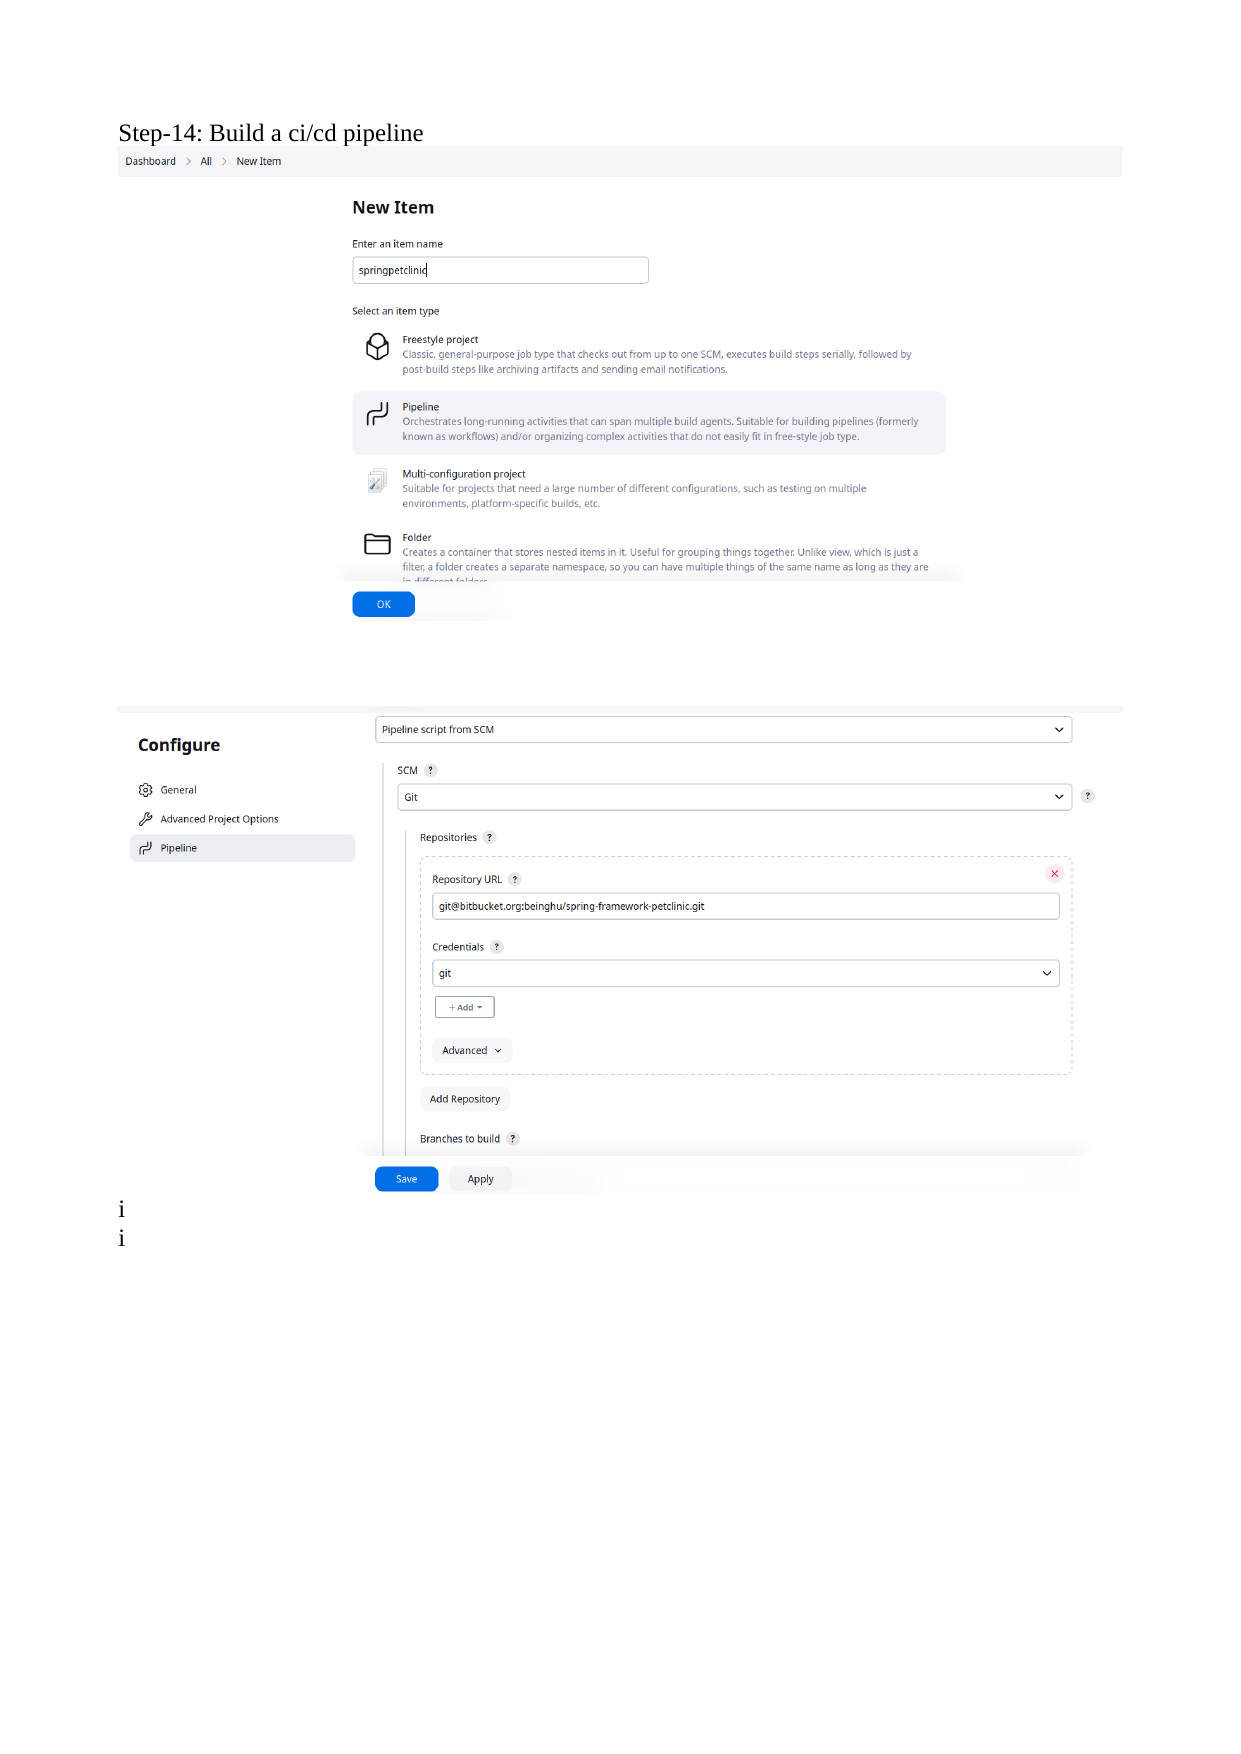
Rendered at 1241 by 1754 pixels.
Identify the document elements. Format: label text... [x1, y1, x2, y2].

text Step-14: Build a ci/cd pipeline [118, 118, 1122, 146]
picture [118, 146, 1123, 621]
text i [118, 1223, 1122, 1252]
picture [118, 706, 1123, 1194]
text i [118, 1194, 1122, 1223]
